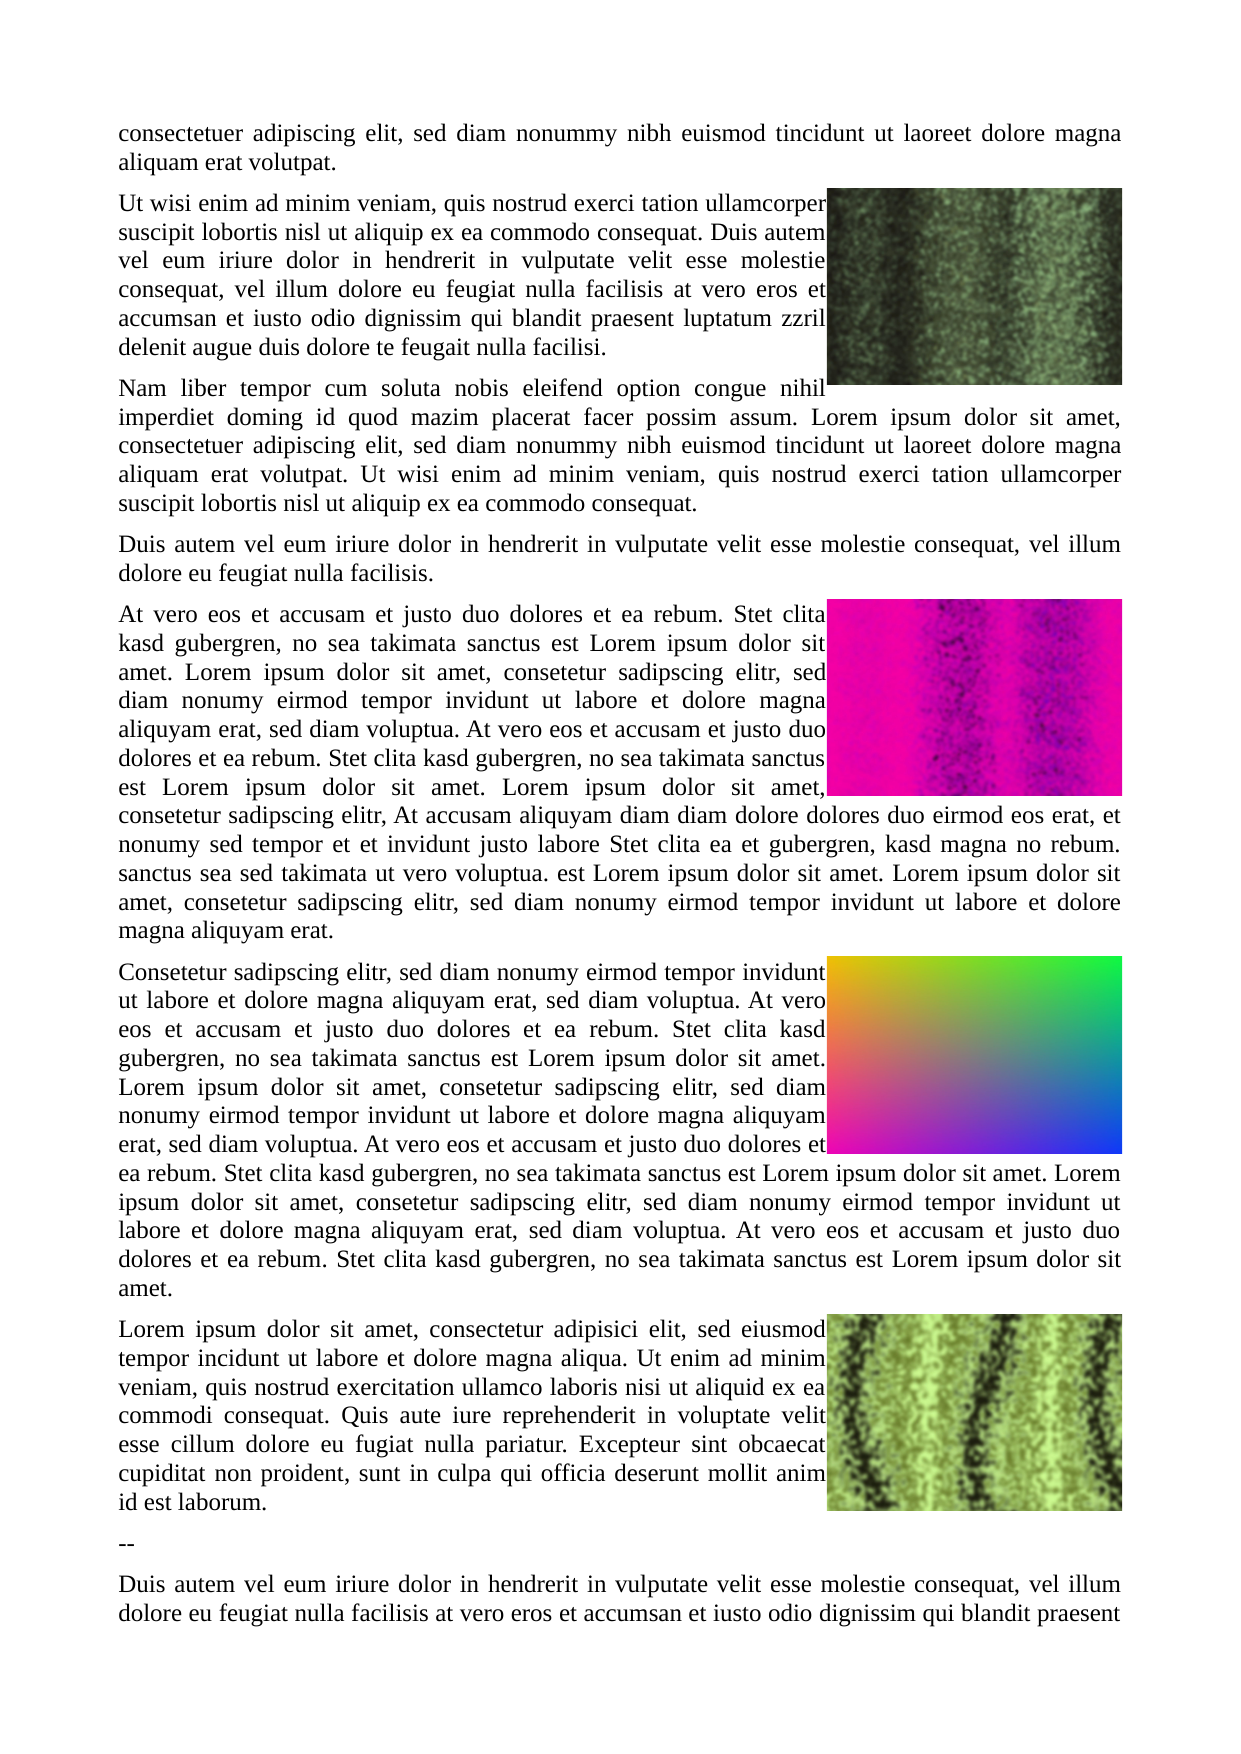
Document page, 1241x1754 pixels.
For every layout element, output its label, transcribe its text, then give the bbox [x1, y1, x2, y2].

picture [826, 188, 1123, 385]
text Lorem ipsum dolor sit amet, consectetur adipisici elit, sed eiusmod tempor incidunt ut labore et dolore magna aliqua. Ut enim ad minim veniam, quis nostrud exercitation ullamco laboris nisi ut aliquid ex ea commodi consequat. Quis aute iure reprehenderit in voluptate velit esse cillum dolore eu fugiat nulla pariatur. Excepteur sint obcaecat cupiditat non proident, sunt in culpa qui officia deserunt mollit anim id est laborum. [118, 1314, 1122, 1516]
picture [826, 1314, 1123, 1511]
text -- [118, 1528, 1122, 1557]
picture [826, 599, 1123, 796]
text Duis autem vel eum iriure dolor in hendrerit in vulputate velit esse molestie consequat, vel illum dolore eu feugiat nulla facilisis at vero eros et accumsan et iusto odio dignissim qui blandit praesent [118, 1569, 1122, 1627]
text consectetuer adipiscing elit, sed diam nonummy nibh euismod tincidunt ut laoreet dolore magna aliquam erat volutpat. [118, 118, 1122, 176]
text Nam liber tempor cum soluta nobis eleifend option congue nihil imperdiet doming id quod mazim placerat facer possim assum. Lorem ipsum dolor sit amet, consectetuer adipiscing elit, sed diam nonummy nibh euismod tincidunt ut laoreet dolore magna aliquam erat volutpat. Ut wisi enim ad minim veniam, quis nostrud exerci tation ullamcorper suscipit lobortis nisl ut aliquip ex ea commodo consequat. [118, 373, 1122, 517]
text Consetetur sadipscing elitr, sed diam nonumy eirmod tempor invidunt ut labore et dolore magna aliquyam erat, sed diam voluptua. At vero eos et accusam et justo duo dolores et ea rebum. Stet clita kasd gubergren, no sea takimata sanctus est Lorem ipsum dolor sit amet. Lorem ipsum dolor sit amet, consetetur sadipscing elitr, sed diam nonumy eirmod tempor invidunt ut labore et dolore magna aliquyam erat, sed diam voluptua. At vero eos et accusam et justo duo dolores et ea rebum. Stet clita kasd gubergren, no sea takimata sanctus est Lorem ipsum dolor sit amet. Lorem ipsum dolor sit amet, consetetur sadipscing elitr, sed diam nonumy eirmod tempor invidunt ut labore et dolore magna aliquyam erat, sed diam voluptua. At vero eos et accusam et justo duo dolores et ea rebum. Stet clita kasd gubergren, no sea takimata sanctus est Lorem ipsum dolor sit amet. [118, 957, 1122, 1302]
text Ut wisi enim ad minim veniam, quis nostrud exerci tation ullamcorper suscipit lobortis nisl ut aliquip ex ea commodo consequat. Duis autem vel eum iriure dolor in hendrerit in vulputate velit esse molestie consequat, vel illum dolore eu feugiat nulla facilisis at vero eros et accumsan et iusto odio dignissim qui blandit praesent luptatum zzril delenit augue duis dolore te feugait nulla facilisi. [118, 188, 826, 361]
picture [826, 956, 1123, 1154]
text Duis autem vel eum iriure dolor in hendrerit in vulputate velit esse molestie consequat, vel illum dolore eu feugiat nulla facilisis. [118, 529, 1122, 587]
text At vero eos et accusam et justo duo dolores et ea rebum. Stet clita kasd gubergren, no sea takimata sanctus est Lorem ipsum dolor sit amet. Lorem ipsum dolor sit amet, consetetur sadipscing elitr, sed diam nonumy eirmod tempor invidunt ut labore et dolore magna aliquyam erat, sed diam voluptua. At vero eos et accusam et justo duo dolores et ea rebum. Stet clita kasd gubergren, no sea takimata sanctus est Lorem ipsum dolor sit amet. Lorem ipsum dolor sit amet, consetetur sadipscing elitr, At accusam aliquyam diam diam dolore dolores duo eirmod eos erat, et nonumy sed tempor et et invidunt justo labore Stet clita ea et gubergren, kasd magna no rebum. sanctus sea sed takimata ut vero voluptua. est Lorem ipsum dolor sit amet. Lorem ipsum dolor sit amet, consetetur sadipscing elitr, sed diam nonumy eirmod tempor invidunt ut labore et dolore magna aliquyam erat. [118, 599, 1122, 944]
